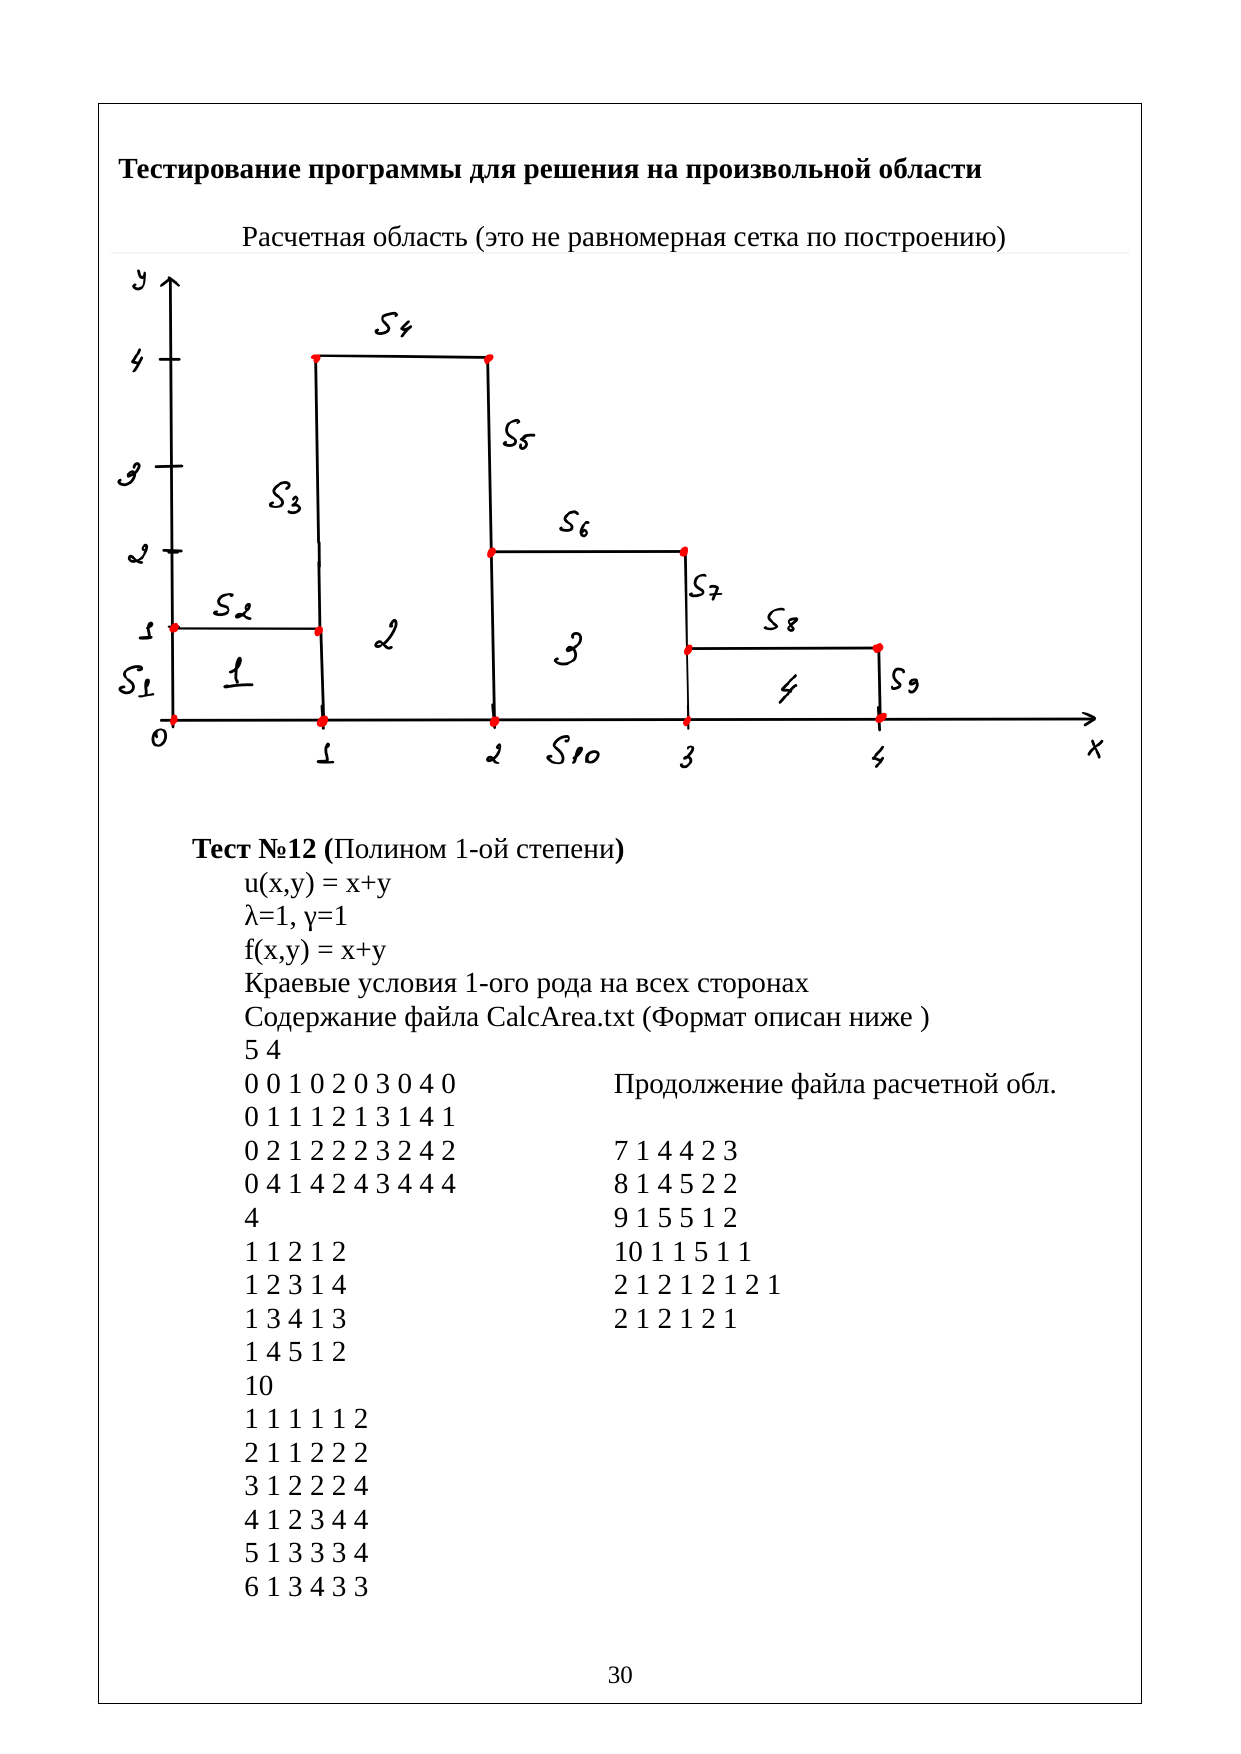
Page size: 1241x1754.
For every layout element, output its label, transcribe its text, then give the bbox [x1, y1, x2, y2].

list 0 0 1 0 2 0 3 0 4 0 Продолжение файла расчетной обл. [99, 1066, 1137, 1099]
list 1 3 4 1 3 2 1 2 1 2 1 [99, 1301, 1137, 1334]
list 6 1 3 4 3 3 [99, 1569, 1137, 1603]
list f(x,y) = x+y [99, 932, 1137, 965]
list 1 4 5 1 2 [99, 1334, 1137, 1368]
list Тестирование программы для решения на произвольной области [118, 152, 1137, 185]
list Тест №12 (Полином 1-ой степени) [118, 831, 1137, 865]
list Содержание файла CalcArea.txt (Формат описан ниже ) [99, 999, 1137, 1032]
list Расчетная область (это не равномерная сетка по построению) [118, 219, 1137, 252]
list 1 1 2 1 2 10 1 1 5 1 1 [99, 1234, 1137, 1267]
list 5 4 [99, 1032, 1137, 1066]
list 5 1 3 3 3 4 [99, 1536, 1137, 1569]
list 3 1 2 2 2 4 [99, 1468, 1137, 1502]
picture [110, 252, 1130, 798]
list 0 4 1 4 2 4 3 4 4 4 8 1 4 5 2 2 [99, 1167, 1137, 1200]
list λ=1, γ=1 [99, 898, 1137, 932]
text u(x,y) = x+y [99, 865, 1137, 898]
list Краевые условия 1-ого рода на всех сторонах [99, 965, 1137, 999]
list 2 1 1 2 2 2 [99, 1435, 1137, 1468]
list 4 9 1 5 5 1 2 [99, 1200, 1137, 1234]
list 4 1 2 3 4 4 [99, 1502, 1137, 1536]
list 0 2 1 2 2 2 3 2 4 2 7 1 4 4 2 3 [99, 1133, 1137, 1167]
list 1 1 1 1 1 2 [99, 1401, 1137, 1435]
list 10 [99, 1368, 1137, 1401]
list 0 1 1 1 2 1 3 1 4 1 [99, 1099, 1137, 1133]
list 1 2 3 1 4 2 1 2 1 2 1 2 1 [99, 1267, 1137, 1301]
